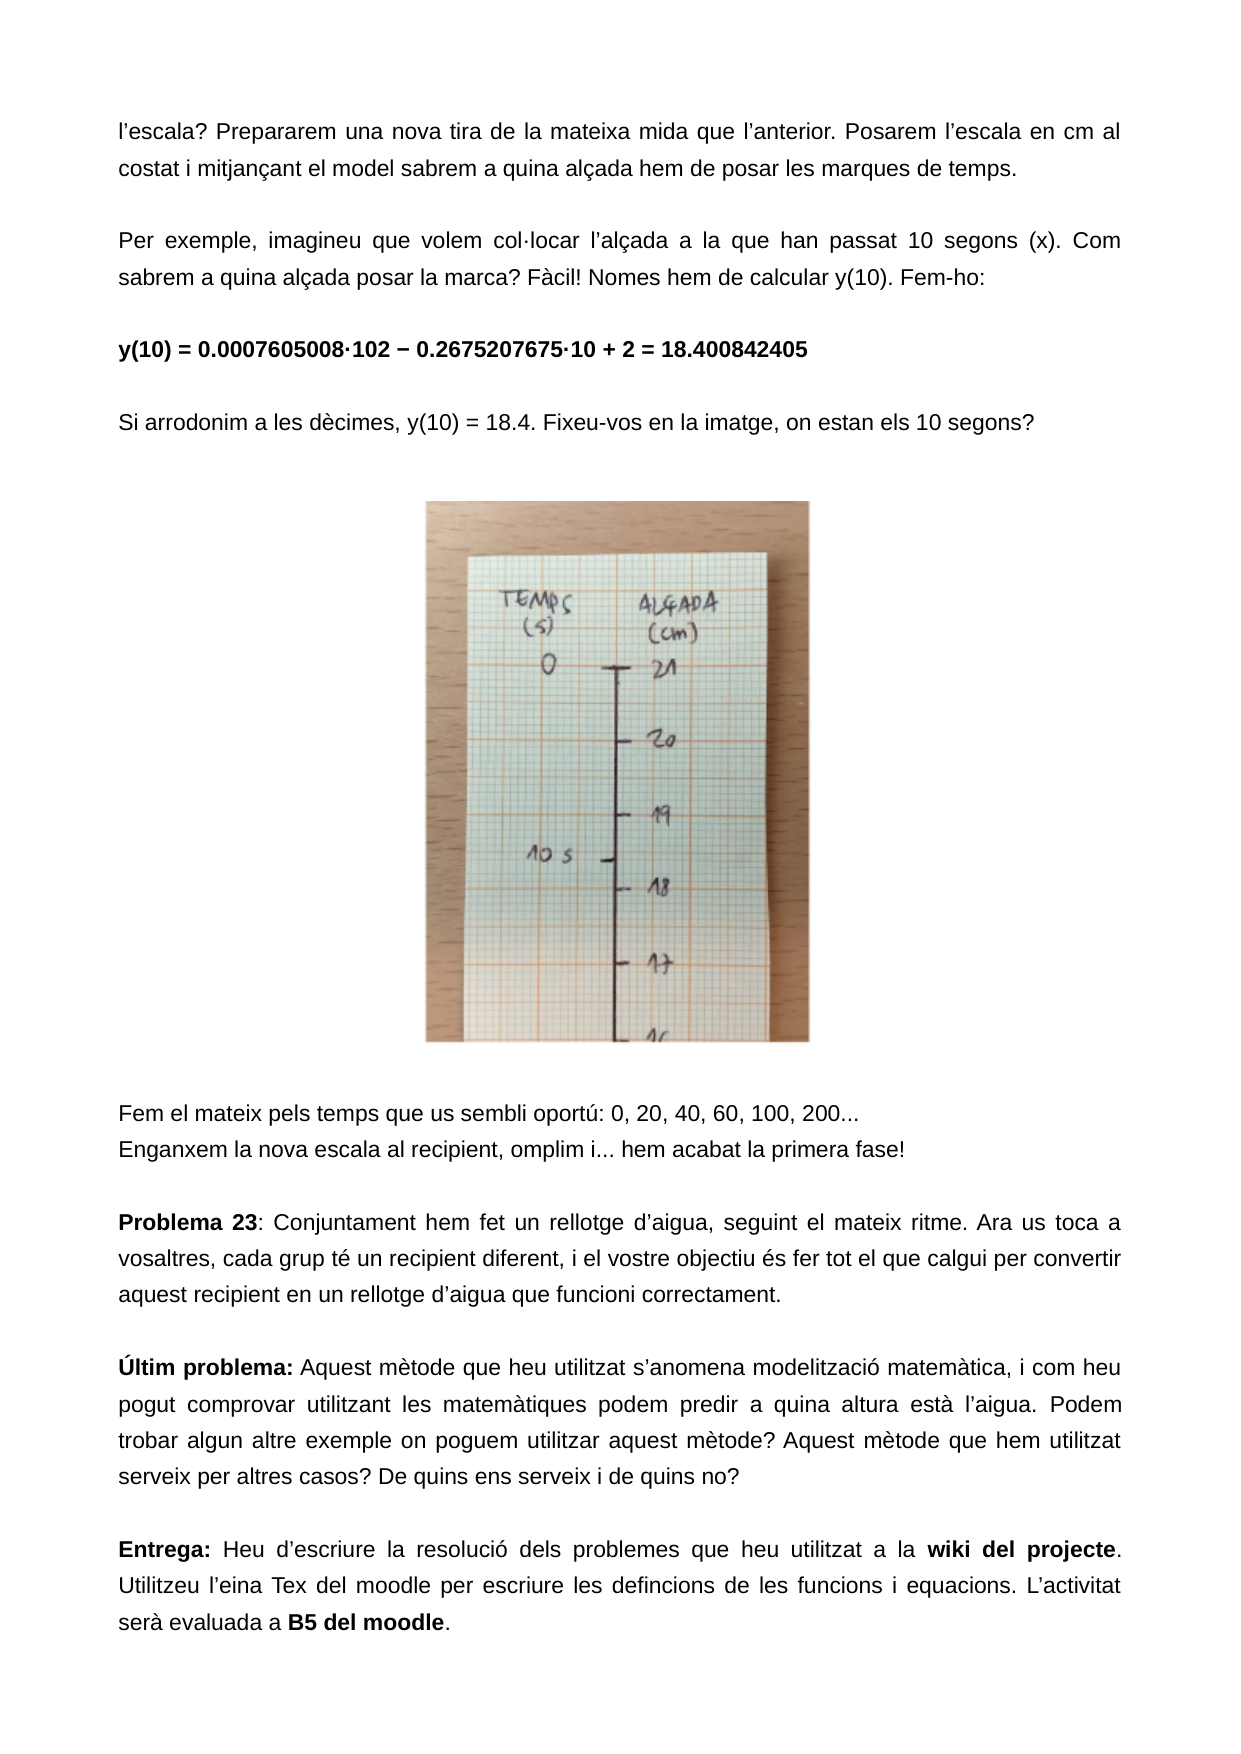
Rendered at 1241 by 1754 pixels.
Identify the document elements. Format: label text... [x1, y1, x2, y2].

text Enganxem la nova escala al recipient, omplim i... hem acabat la primera fase! [118, 1136, 1122, 1162]
text y(10) = 0.0007605008·102 − 0.2675207675·10 + 2 = 18.400842405 [118, 336, 1122, 363]
text Per exemple, imagineu que volem col·locar l’alçada a la que han passat 10 segons (x). Com sabrem a quina alçada posar la marca? Fàcil! Nomes hem de calcular y(10). Fem-ho: [118, 227, 1122, 290]
text Últim problema: Aquest mètode que heu utilitzat s’anomena modelització matemàtica, i com heu pogut comprovar utilitzant les matemàtiques podem predir a quina altura està l’aigua. Podem trobar algun altre exemple on poguem utilitzar aquest mètode? Aquest mètode que hem utilitzat serveix per altres casos? De quins ens serveix i de quins no? [118, 1354, 1122, 1489]
picture [422, 501, 834, 1050]
text l’escala? Prepararem una nova tira de la mateixa mida que l’anterior. Posarem l’escala en cm al costat i mitjançant el model sabrem a quina alçada hem de posar les marques de temps. [118, 118, 1122, 181]
text Si arrodonim a les dècimes, y(10) = 18.4. Fixeu-vos en la imatge, on estan els 10 segons? [118, 409, 1122, 435]
text Entrega: Heu d’escriure la resolució dels problemes que heu utilitzat a la wiki del projecte. Utilitzeu l’eina Tex del moodle per escriure les defincions de les funcions i equacions. L’activitat serà evaluada a B5 del moodle. [118, 1536, 1122, 1635]
text Fem el mateix pels temps que us sembli oportú: 0, 20, 40, 60, 100, 200... [118, 1100, 1122, 1126]
text Problema 23: Conjuntament hem fet un rellotge d’aigua, seguint el mateix ritme. Ara us toca a vosaltres, cada grup té un recipient diferent, i el vostre objectiu és fer tot el que calgui per convertir aquest recipient en un rellotge d’aigua que funcioni correctament. [118, 1209, 1122, 1308]
